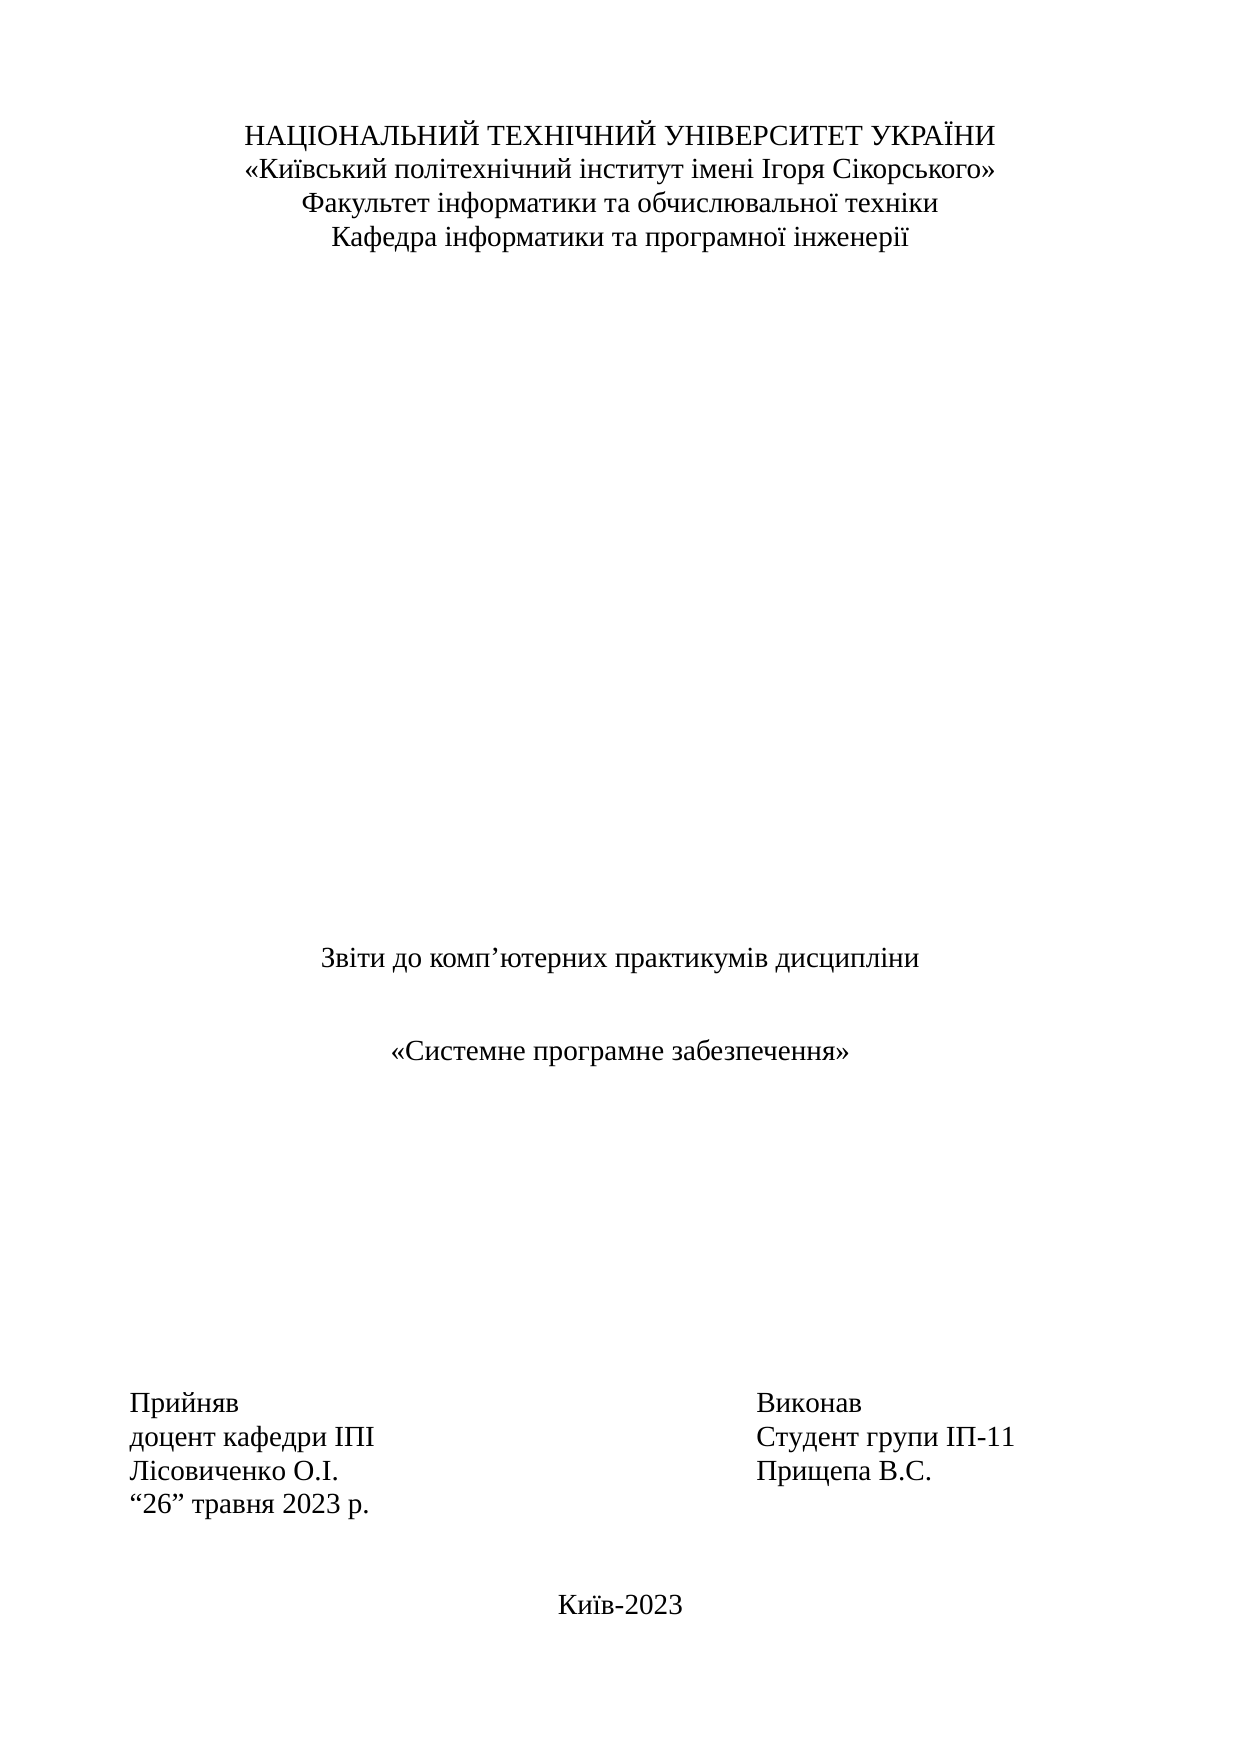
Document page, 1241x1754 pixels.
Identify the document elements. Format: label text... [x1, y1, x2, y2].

text «Системне програмне забезпечення» [118, 1033, 1122, 1067]
text Факультет інформатики та обчислювальної техніки [118, 185, 1122, 219]
table_header Виконав Студент групи ІП-11 Прищепа В.С. [745, 1386, 1063, 1553]
text Кафедра інформатики та програмної інженерії [118, 219, 1122, 252]
table_header Прийняв доцент кафедри ІПІ Лісовиченко О.І. “26” травня 2023 р. [118, 1386, 745, 1553]
text Звіти до комп’ютерних практикумів дисципліни [118, 940, 1122, 973]
text НАЦІОНАЛЬНИЙ ТЕХНІЧНИЙ УНІВЕРСИТЕТ УКРАЇНИ [118, 118, 1122, 152]
text «Київський політехнічний інститут імені Ігоря Сікорського» [118, 152, 1122, 185]
text Київ-2023 [118, 1587, 1122, 1620]
